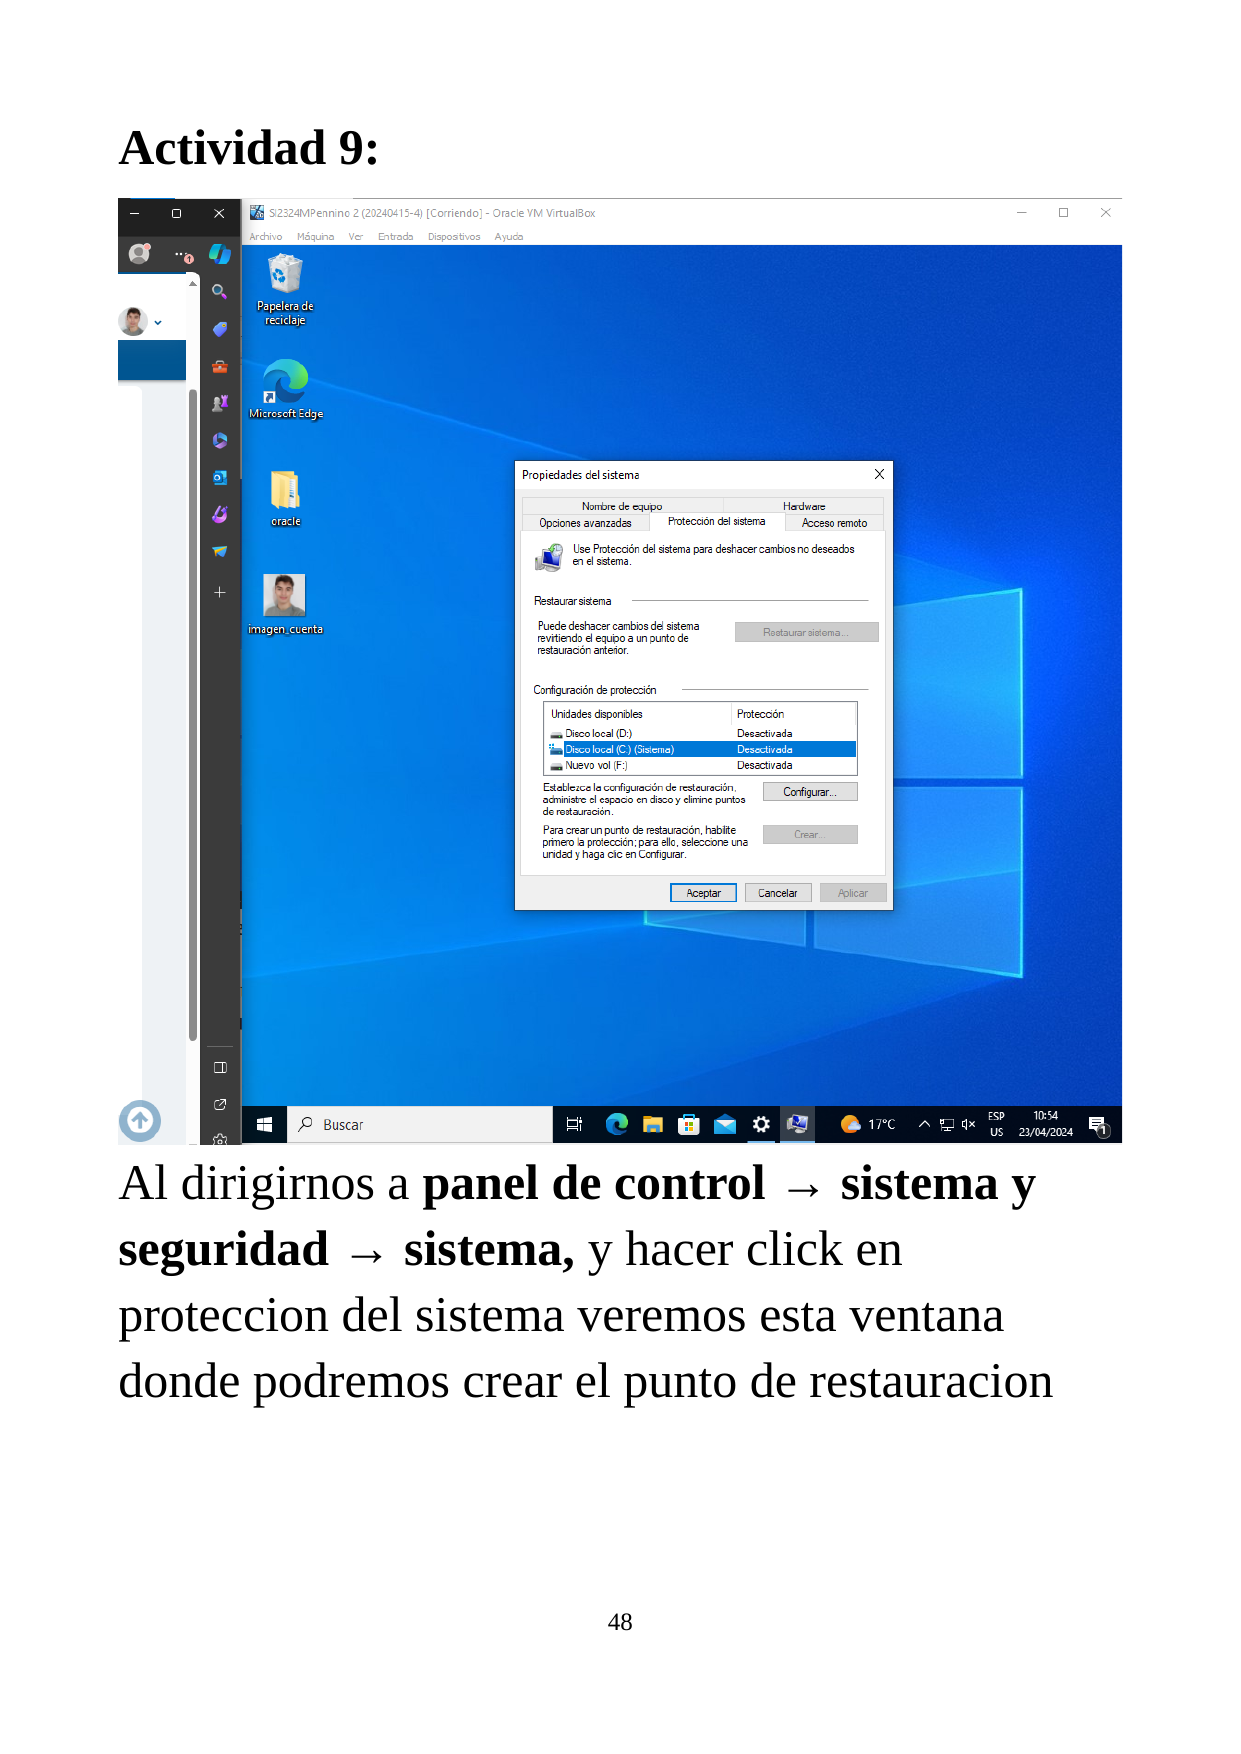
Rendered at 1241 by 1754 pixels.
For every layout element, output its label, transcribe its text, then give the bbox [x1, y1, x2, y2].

text Al dirigirnos a panel de control → sistema y seguridad → sistema, y hacer click en proteccion del sistema veremos esta ventana donde podremos crear el punto de restauracion [118, 1145, 1122, 1408]
text Actividad 9: [118, 118, 1122, 176]
picture [118, 198, 1123, 1145]
